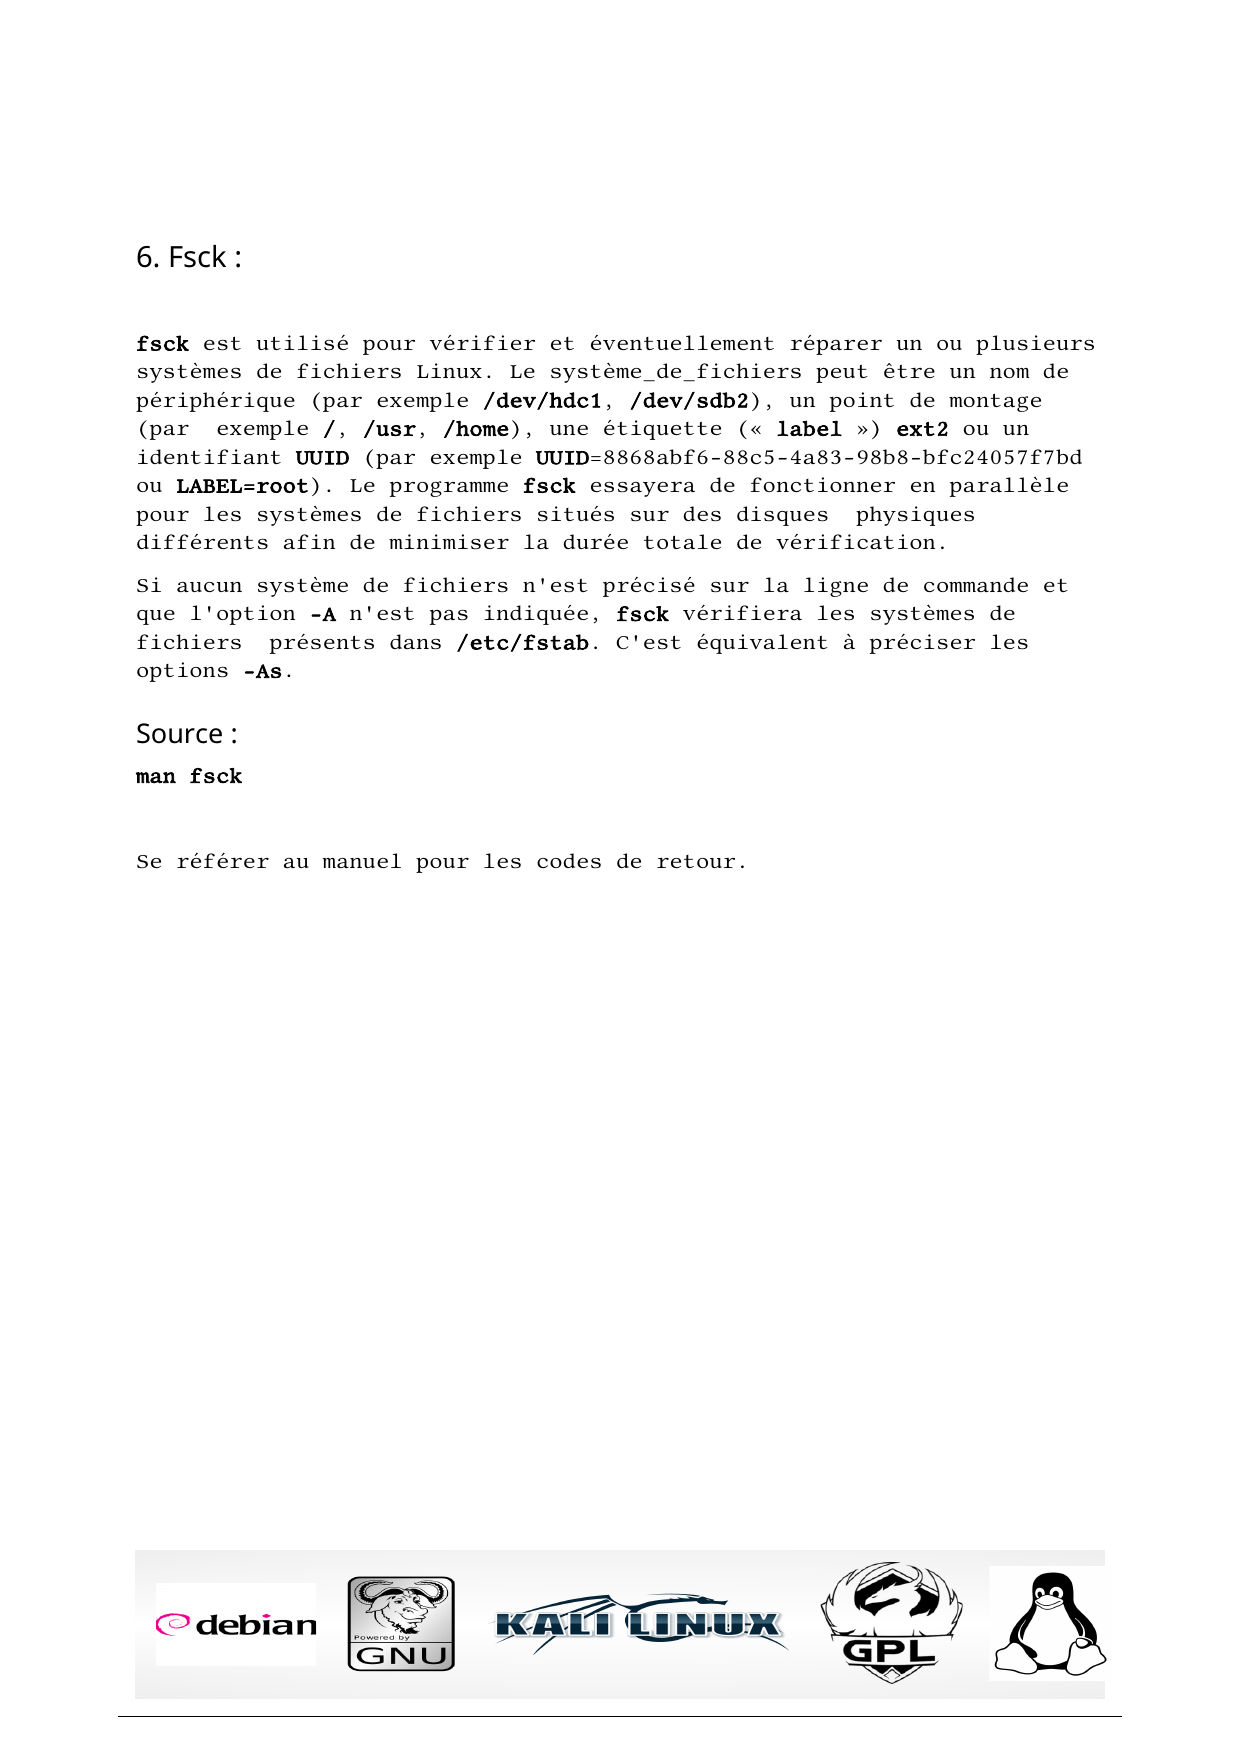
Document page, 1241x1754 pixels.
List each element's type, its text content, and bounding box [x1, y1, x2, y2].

picture [341, 1573, 460, 1674]
text Se référer au manuel pour les codes de retour. [136, 850, 1104, 874]
picture [156, 1583, 317, 1666]
text fsck est utilisé pour vérifier et éventuellement réparer un ou plusieurs systèmes de fichiers Linux. Le système_de_fichiers peut être un nom de périphérique (par exemple /dev/hdc1, /dev/sdb2), un point de montage (par exemple /, /usr, /home), une étiquette (« label ») ext2 ou un identifiant UUID (par exemple UUID=8868abf6-88c5-4a83-98b8-bfc24057f7bd ou LABEL=root). Le programme fsck essayera de fonctionner en parallèle pour les systèmes de fichiers situés sur des disques physiques différents afin de minimiser la durée totale de vérification. [136, 332, 1104, 554]
subtitle 6. Fsck : [136, 236, 1104, 276]
text Si aucun système de fichiers n'est précisé sur la ligne de commande et que l'option -A n'est pas indiquée, fsck vérifiera les systèmes de fichiers présents dans /etc/fstab. C'est équivalent à préciser les options -As. [136, 574, 1104, 683]
picture [820, 1562, 963, 1684]
picture [989, 1566, 1112, 1681]
picture [476, 1579, 799, 1670]
subtitle Source : [136, 714, 1104, 751]
text man fsck [136, 764, 1104, 788]
